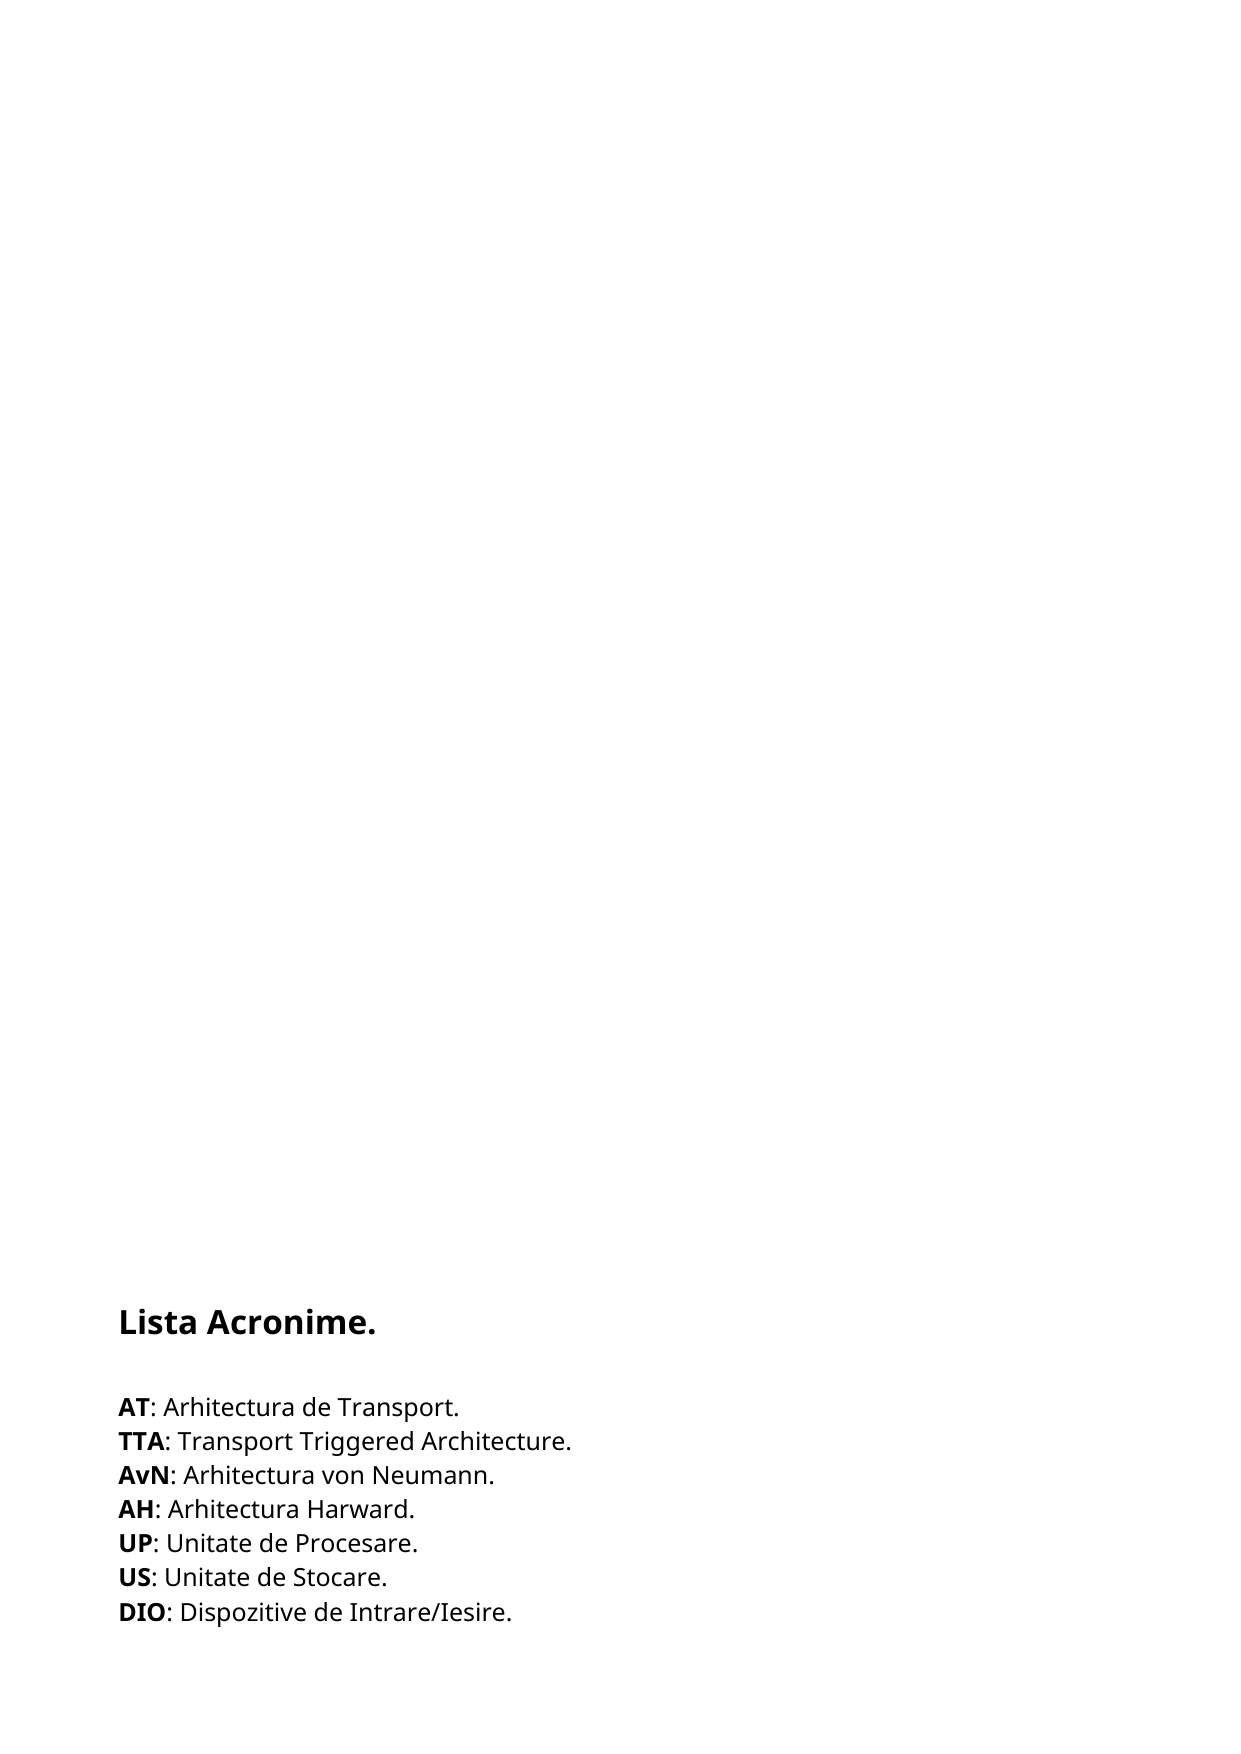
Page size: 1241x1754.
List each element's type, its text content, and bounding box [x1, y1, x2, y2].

text US: Unitate de Stocare. [118, 1560, 1122, 1594]
text TTA: Transport Triggered Architecture. [118, 1424, 1122, 1458]
text DIO: Dispozitive de Intrare/Iesire. [118, 1594, 1122, 1628]
text AH: Arhitectura Harward. [118, 1492, 1122, 1526]
text AvN: Arhitectura von Neumann. [118, 1458, 1122, 1492]
text AT: Arhitectura de Transport. [118, 1390, 1122, 1424]
text Lista Acronime. [118, 1299, 1122, 1344]
text UP: Unitate de Procesare. [118, 1526, 1122, 1560]
